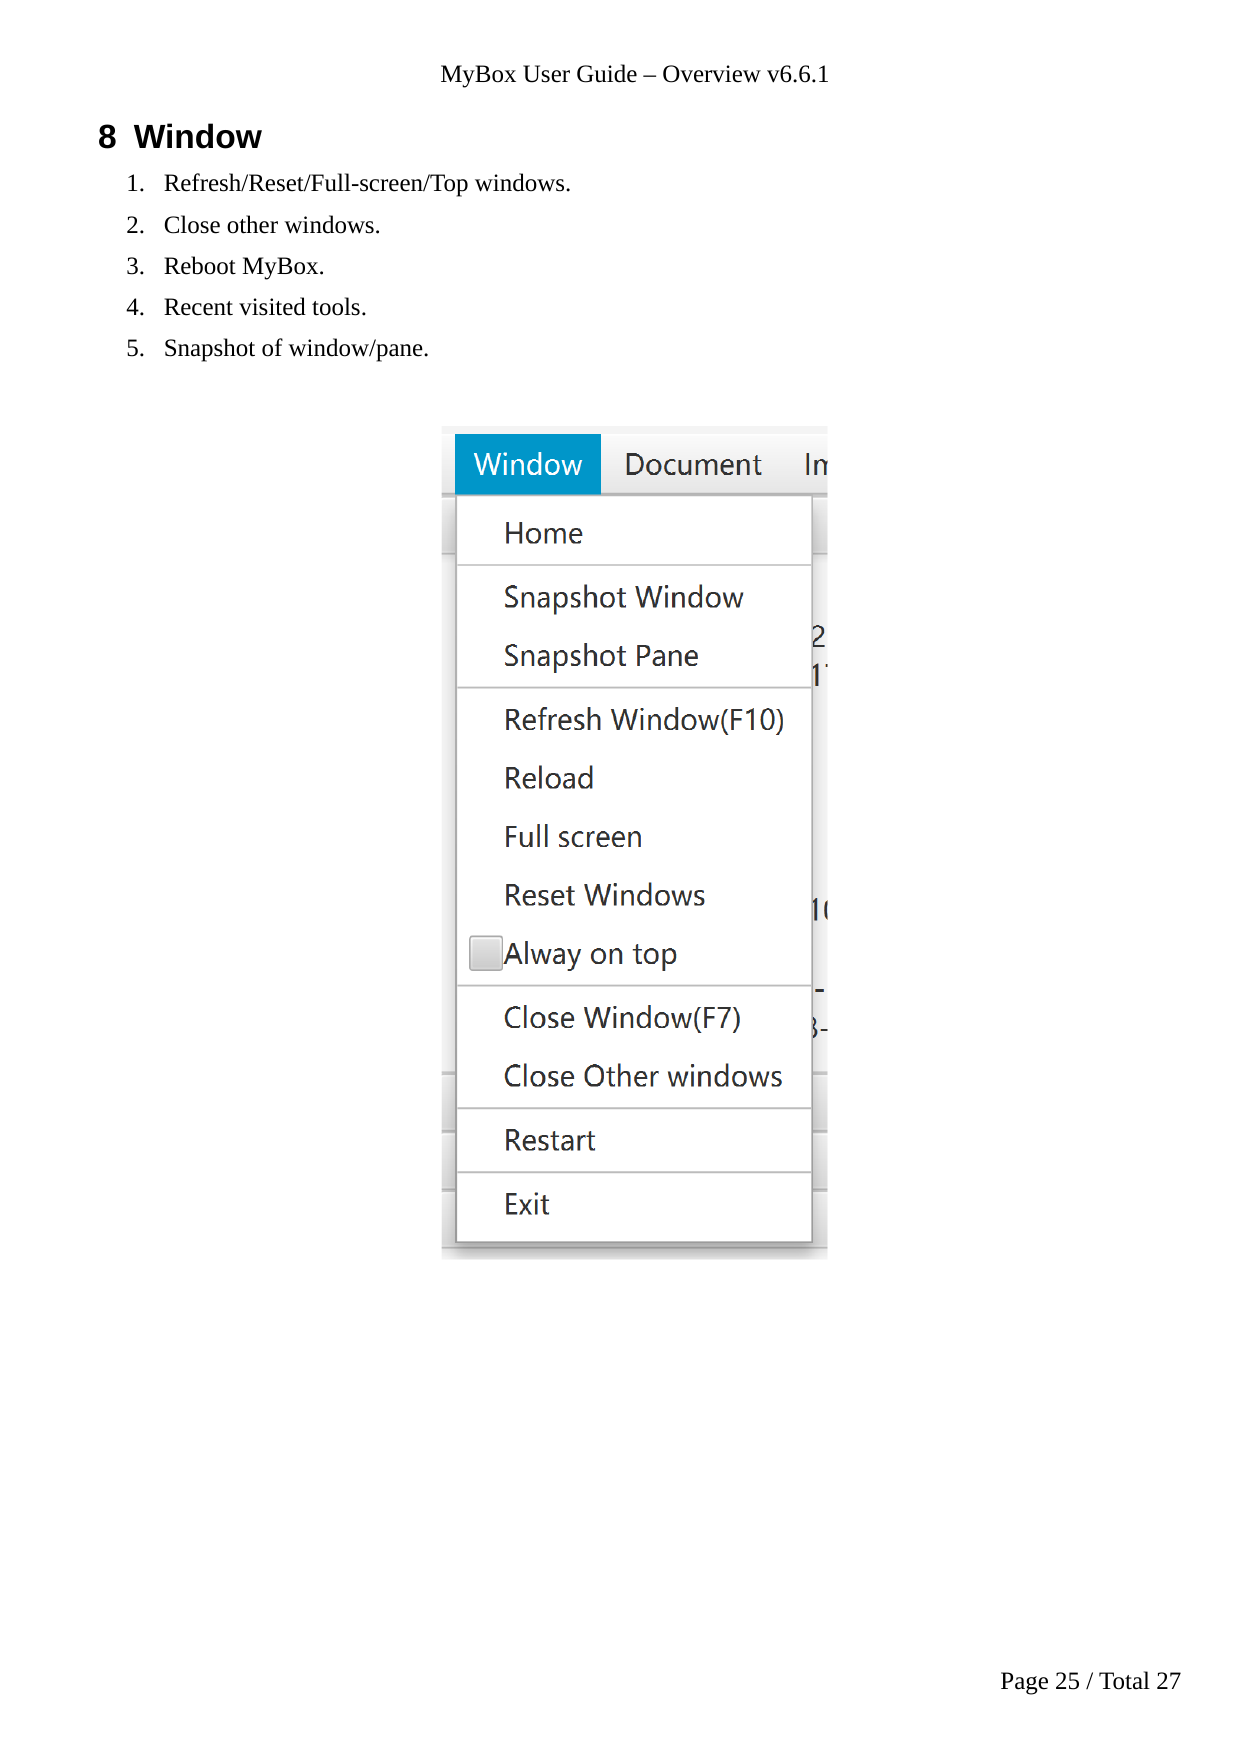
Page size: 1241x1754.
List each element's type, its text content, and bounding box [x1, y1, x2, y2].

list Snapshot of window/pane. [126, 333, 1181, 362]
list Refresh/Reset/Full-screen/Top windows. [126, 168, 1181, 197]
list Recent visited tools. [126, 292, 1181, 321]
subtitle Window [88, 117, 1181, 156]
picture [441, 416, 828, 1260]
list Close other windows. [126, 210, 1181, 238]
list Reboot MyBox. [126, 251, 1181, 280]
